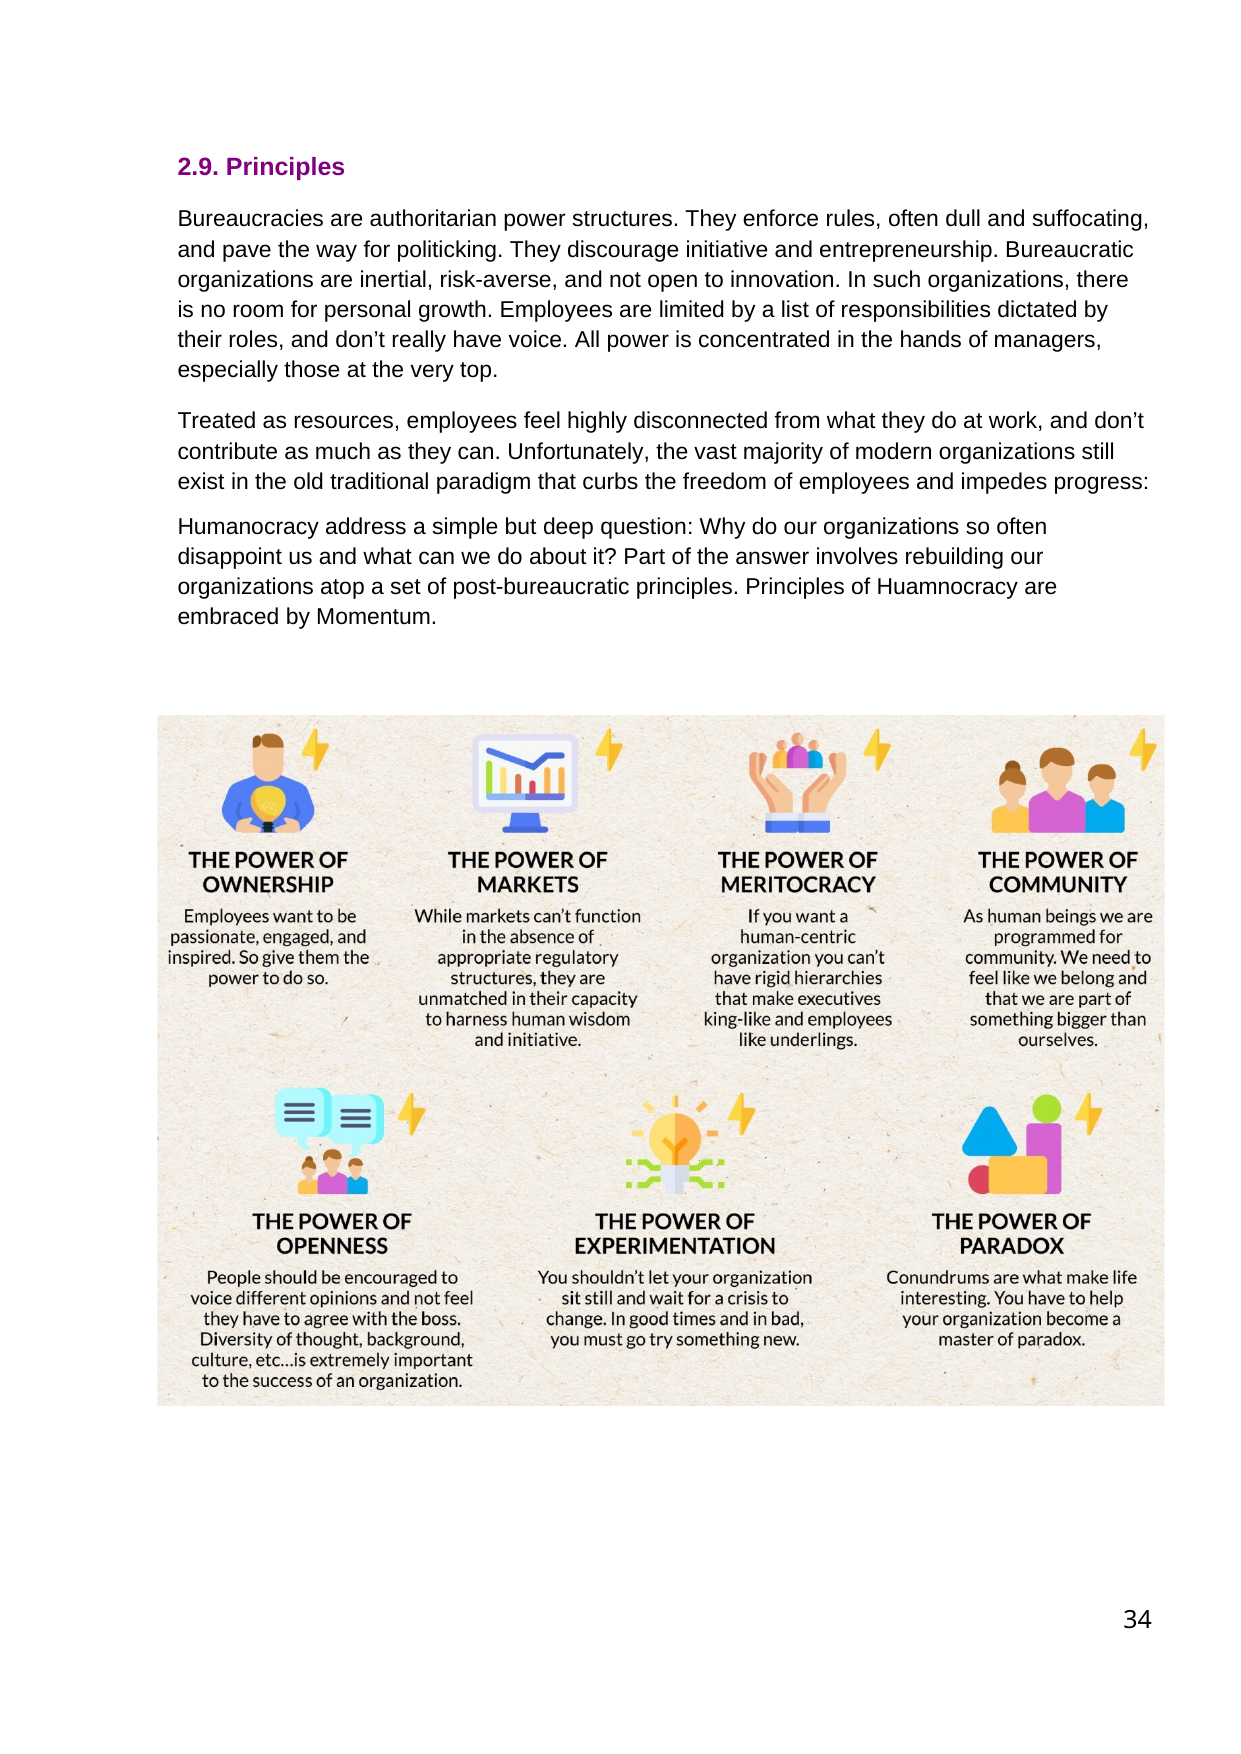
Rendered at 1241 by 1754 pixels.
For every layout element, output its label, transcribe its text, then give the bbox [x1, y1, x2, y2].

text Treated as resources, employees feel highly disconnected from what they do at work, and don’t contribute as much as they can. Unfortunately, the vast majority of modern organizations still exist in the old traditional paradigm that curbs the freedom of employees and impedes progress: [177, 407, 1152, 494]
subtitle 2.9. Principles [177, 151, 1152, 180]
text Humanocracy address a simple but deep question: Why do our organizations so often disappoint us and what can we do about it? Part of the answer involves rebuilding our organizations atop a set of post-bureaucratic principles. Principles of Huamnocracy are embraced by Momentum. [177, 513, 1152, 629]
picture [157, 715, 1165, 1406]
text Bureaucracies are authoritarian power structures. They enforce rules, often dull and suffocating, and pave the way for politicking. They discourage initiative and entrepreneurship. Bureaucratic organizations are inertial, risk-averse, and not open to innovation. In such organizations, there is no room for personal growth. Employees are limited by a list of responsibilities dictated by their roles, and don’t really have voice. All power is concentrated in the hands of managers, especially those at the very top. [177, 205, 1152, 383]
